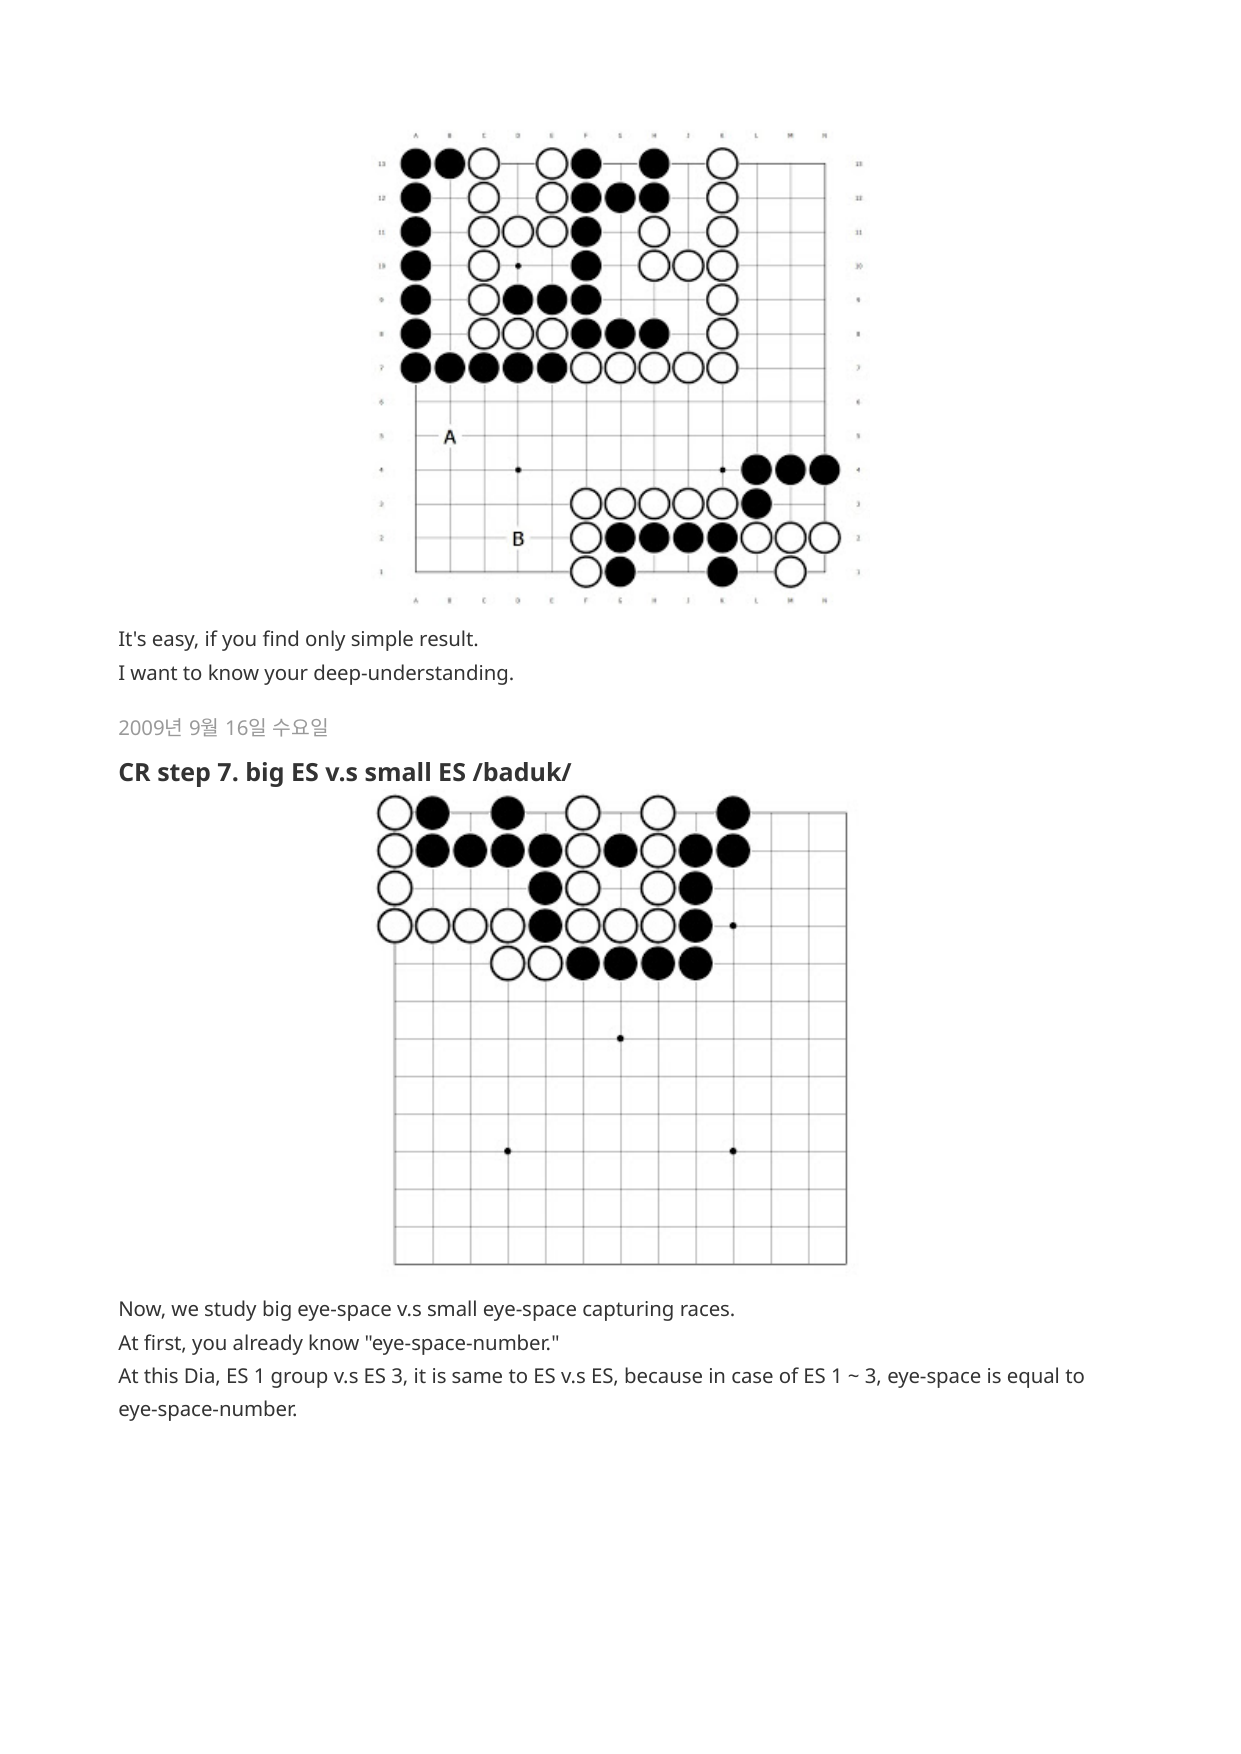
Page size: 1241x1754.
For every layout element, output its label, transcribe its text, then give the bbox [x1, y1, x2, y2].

subtitle 2009년 9월 16일 수요일 [118, 712, 1122, 742]
picture [371, 789, 870, 1288]
subtitle CR step 7. big ES v.s small ES /baduk/ [118, 754, 1122, 788]
text Now, we study big eye-space v.s small eye-space capturing races. At first, you already know "eye-space-number." At this Dia, ES 1 group v.s ES 3, it is same to ES v.s ES, because in case of ES 1 ~ 3, eye-space is equal to eye-space-number. [118, 1295, 1122, 1422]
text It's easy, if you find only simple result. I want to know your deep-understanding. [118, 625, 1122, 686]
picture [371, 119, 870, 618]
